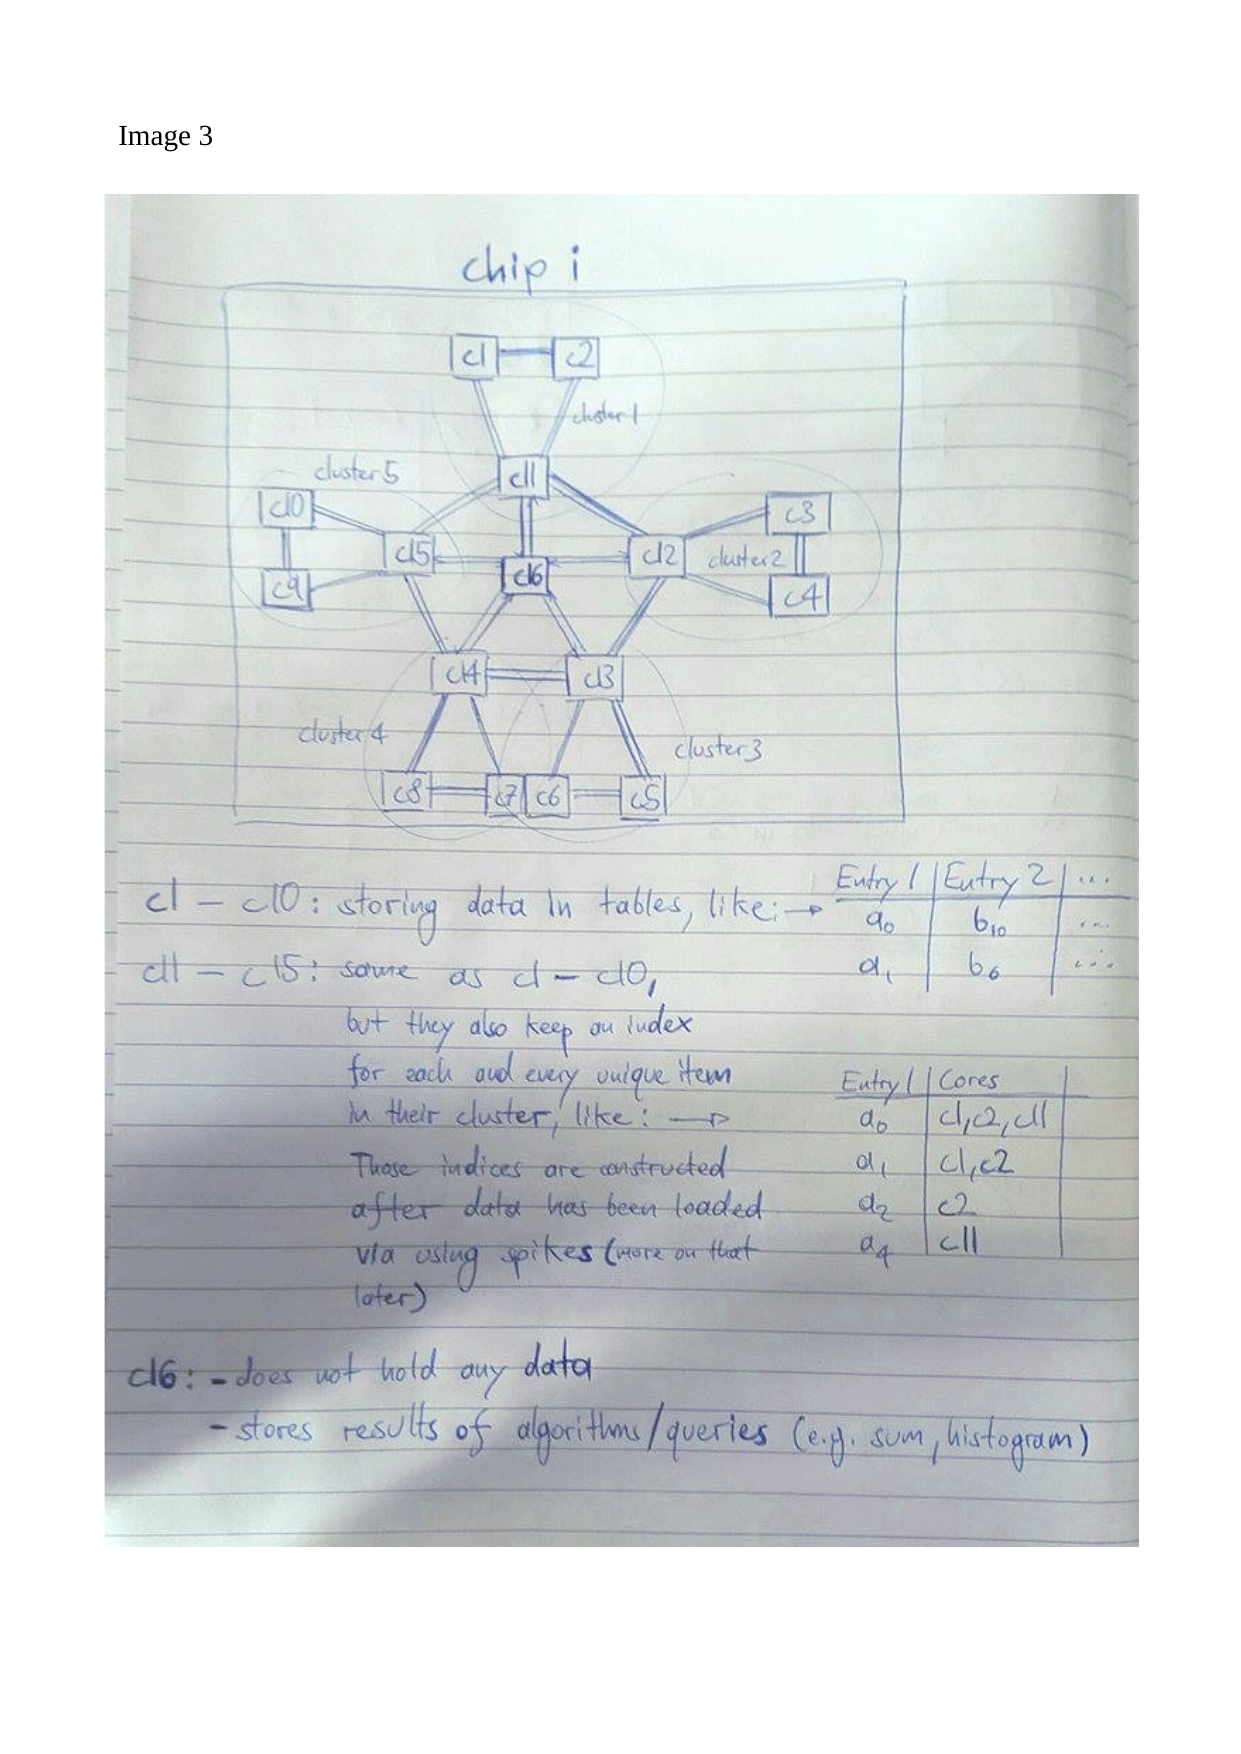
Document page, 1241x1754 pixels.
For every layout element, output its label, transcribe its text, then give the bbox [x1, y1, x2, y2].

picture [104, 194, 1139, 1547]
text Image 3 [118, 118, 1122, 152]
